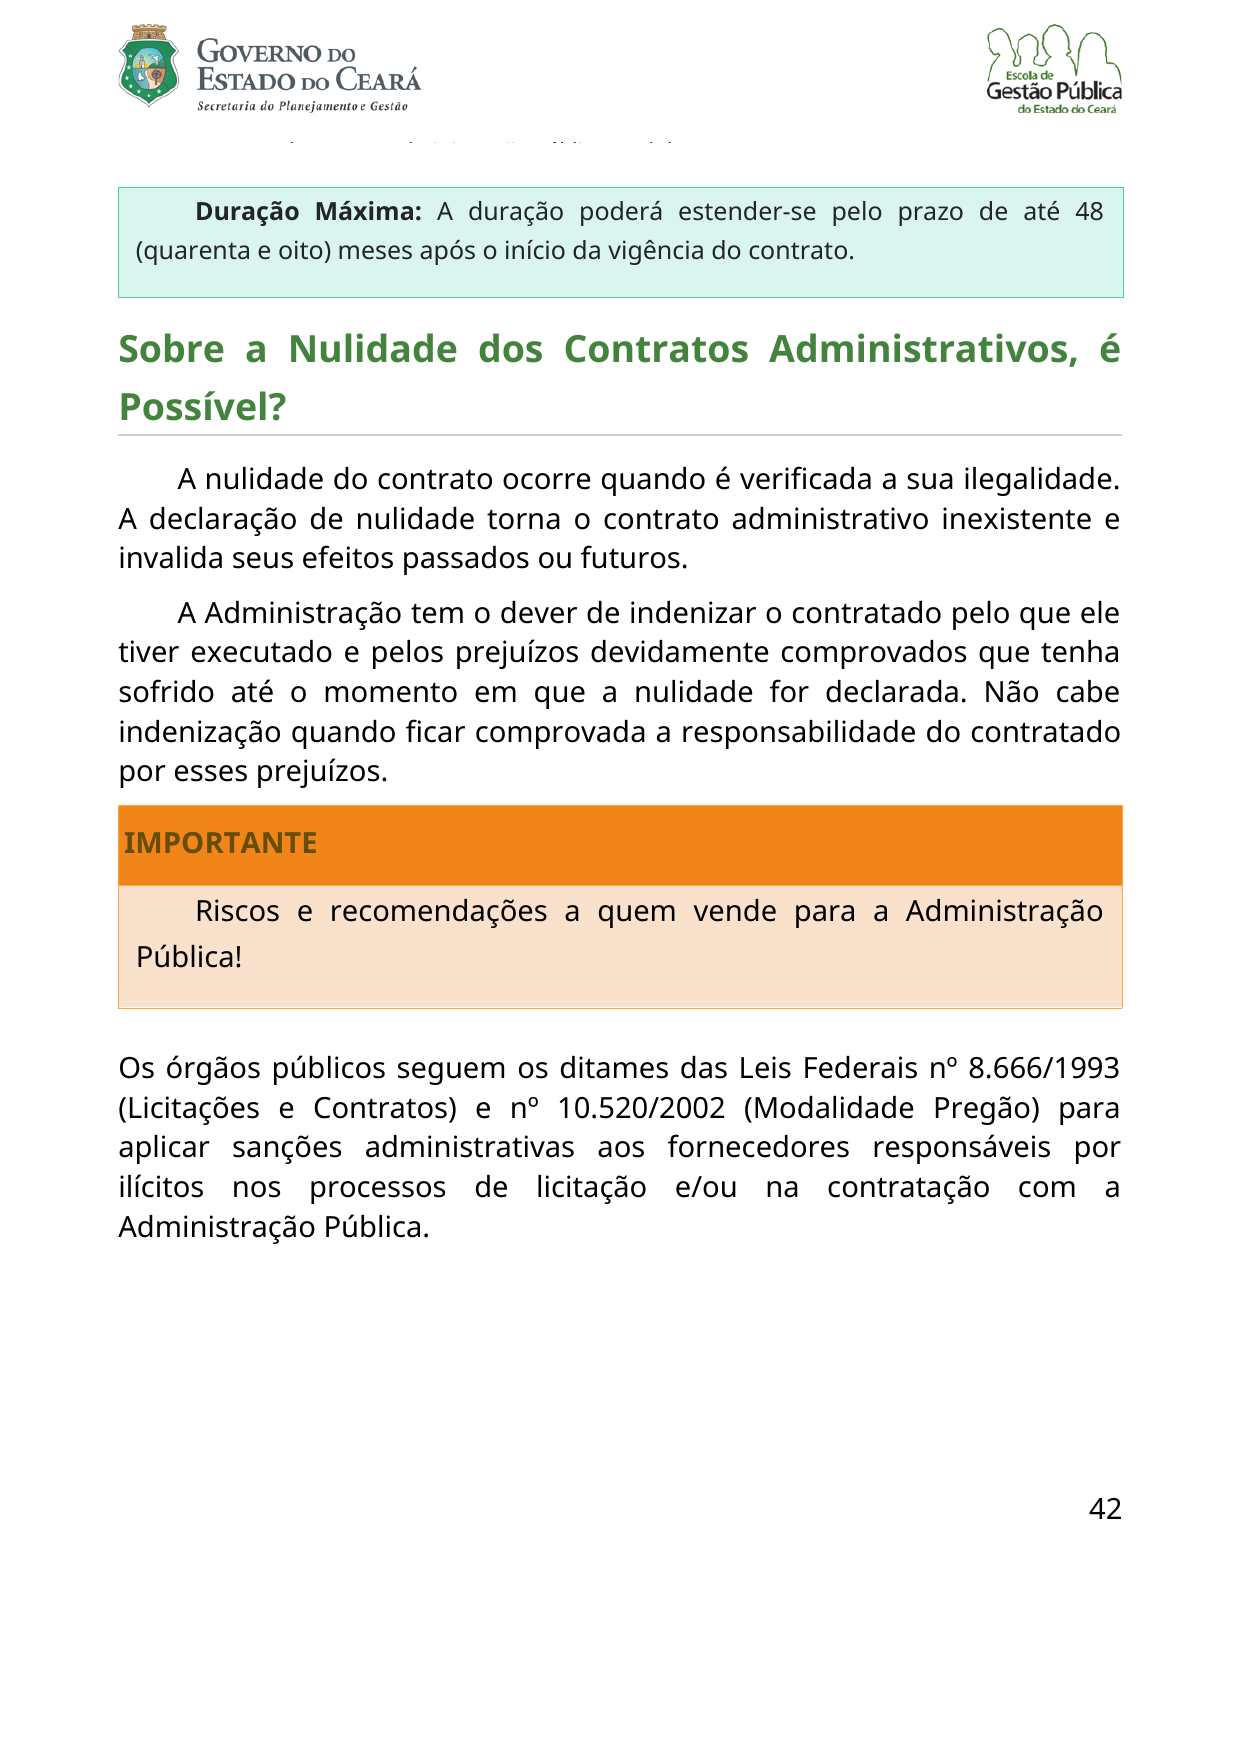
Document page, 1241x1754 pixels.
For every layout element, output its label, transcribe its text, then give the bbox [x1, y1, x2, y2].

table_cell Riscos e recomendações a quem vende para a Administração Pública! [119, 886, 1122, 1007]
table_header IMPORTANTE [119, 806, 1122, 885]
text Os órgãos públicos seguem os ditames das Leis Federais nº 8.666/1993 (Licitações e Contratos) e nº 10.520/2002 (Modalidade Pregão) para aplicar sanções administrativas aos fornecedores responsáveis por ilícitos nos processos de licitação e/ou na contratação com a Administração Pública. [118, 1009, 1122, 1246]
text A nulidade do contrato ocorre quando é verificada a sua ilegalidade. A declaração de nulidade torna o contrato administrativo inexistente e invalida seus efeitos passados ou futuros. [118, 458, 1122, 577]
table_cell Duração Máxima: A duração poderá estender-se pelo prazo de até 48 (quarenta e oito) meses após o início da vigência do contrato. [119, 188, 1123, 297]
text A Administração tem o dever de indenizar o contratado pelo que ele tiver executado e pelos prejuízos devidamente comprovados que tenha sofrido até o momento em que a nulidade for declarada. Não cabe indenização quando ficar comprovada a responsabilidade do contratado por esses prejuízos. [118, 592, 1122, 790]
picture [118, 24, 1122, 113]
subtitle Sobre a Nulidade dos Contratos Administrativos, é Possível? [118, 322, 1122, 434]
